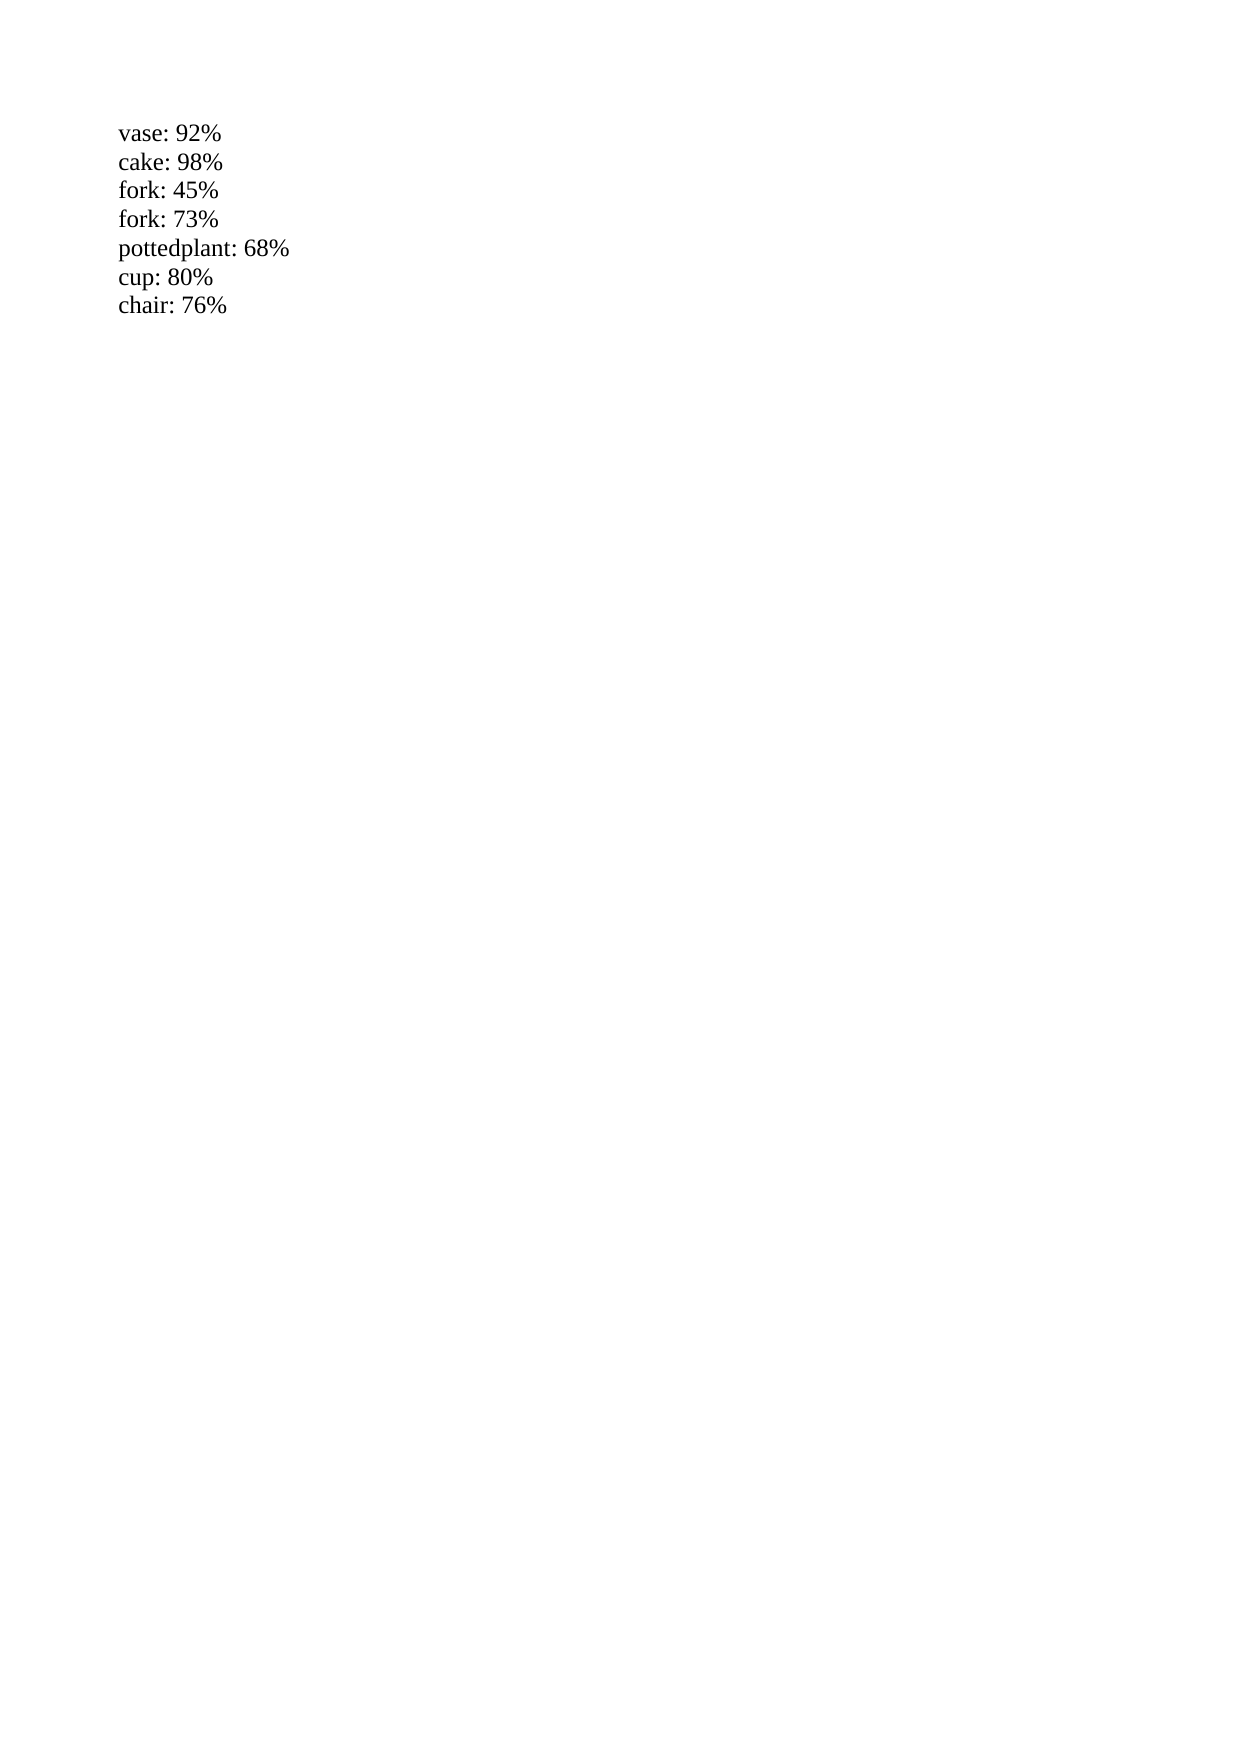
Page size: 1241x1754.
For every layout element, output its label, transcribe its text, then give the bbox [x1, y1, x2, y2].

text fork: 73% [118, 204, 1122, 233]
text chair: 76% [118, 291, 1122, 319]
text cake: 98% [118, 147, 1122, 176]
text vase: 92% [118, 118, 1122, 147]
text pottedplant: 68% [118, 233, 1122, 262]
text cup: 80% [118, 262, 1122, 291]
text fork: 45% [118, 176, 1122, 204]
